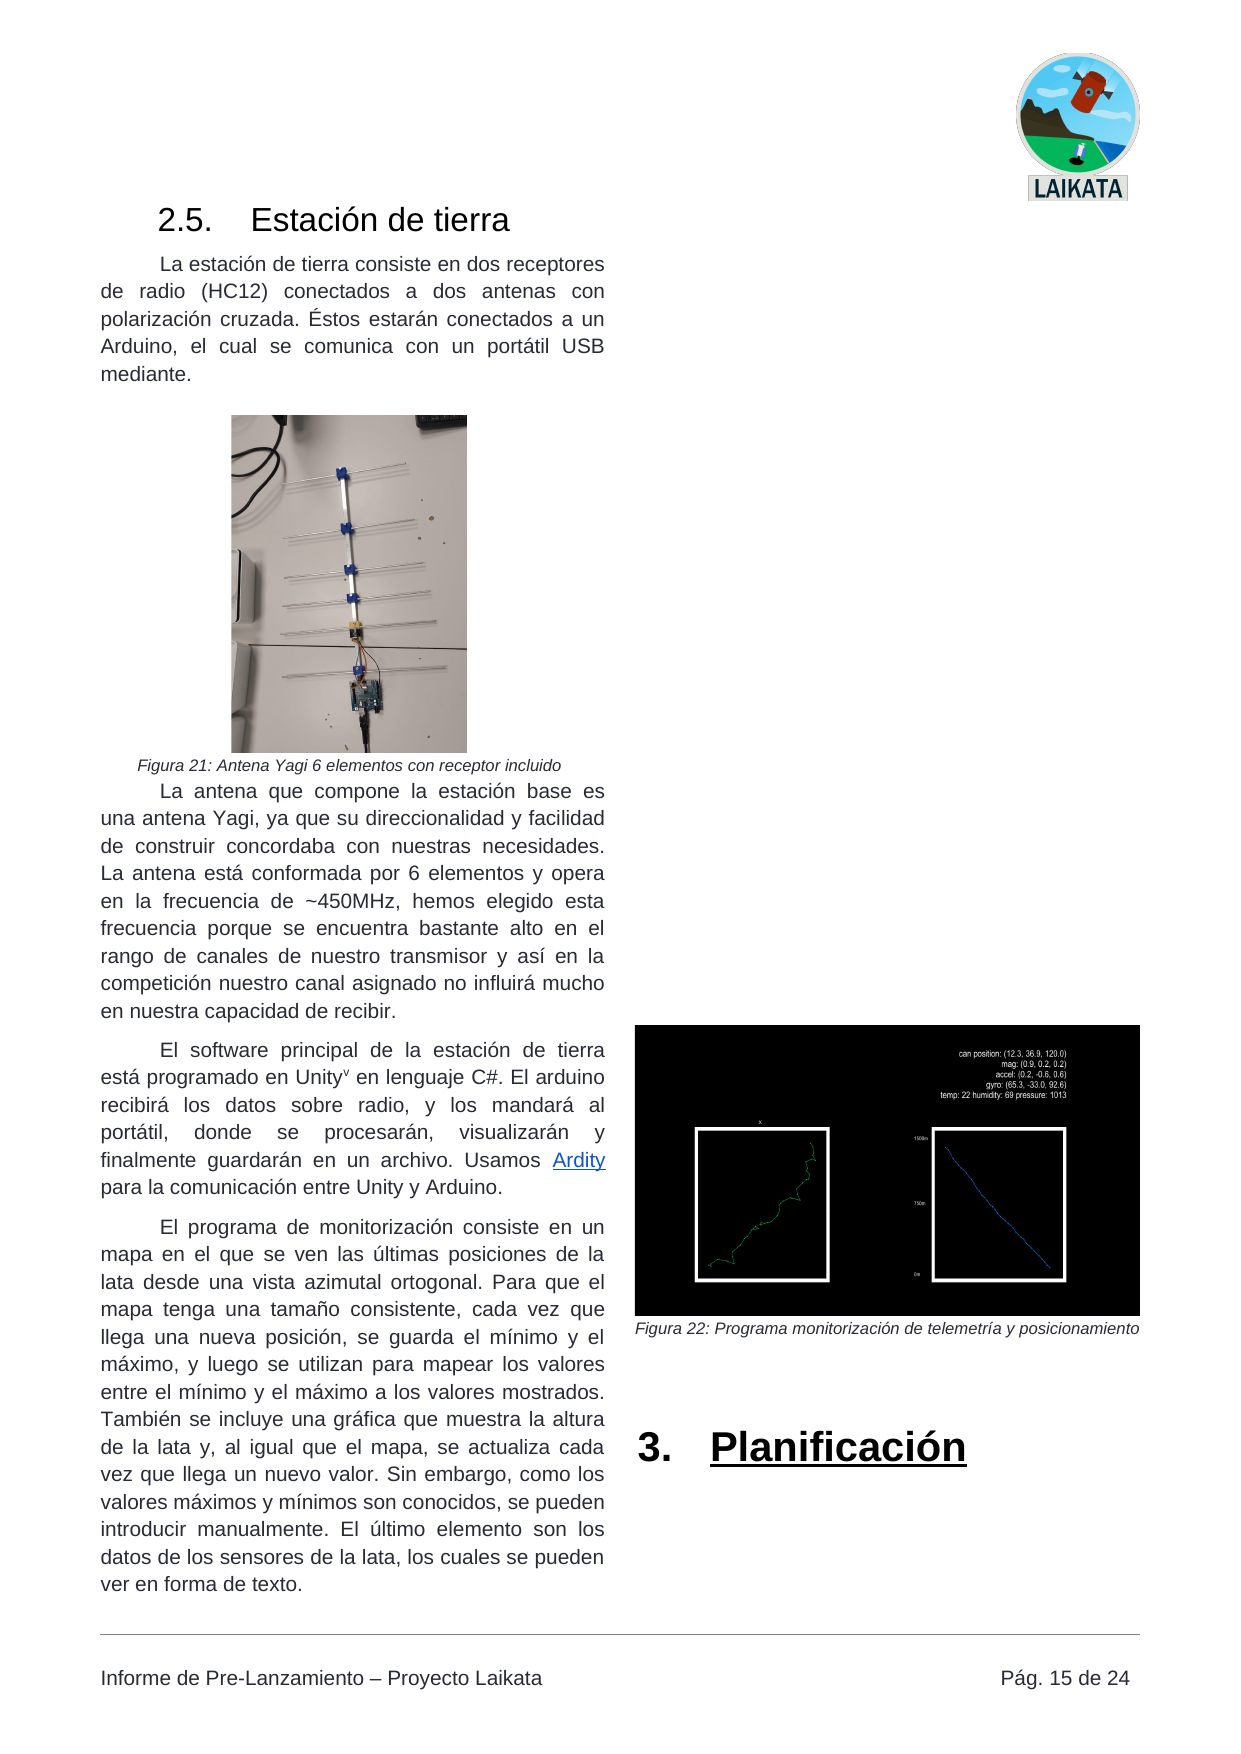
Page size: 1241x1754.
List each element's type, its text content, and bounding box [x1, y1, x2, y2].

text El software principal de la estación de tierra está programado en Unity en lenguaje C#. El arduino recibirá los datos sobre radio, y los mandará al portátil, donde se procesarán, visualizarán y finalmente guardarán en un archivo. Usamos Ardity para la comunicación entre Unity y Arduino. [100, 1038, 605, 1199]
subtitle Planificación [672, 1423, 1140, 1471]
text La antena que compone la estación base es una antena Yagi, ya que su direccionalidad y facilidad de construir concordaba con nuestras necesidades. La antena está conformada por 6 elementos y opera en la frecuencia de ~450MHz, hemos elegido esta frecuencia porque se encuentra bastante alto en el rango de canales de nuestro transmisor y así en la competición nuestro canal asignado no influirá mucho en nuestra capacidad de recibir. [100, 401, 605, 1022]
text El programa de monitorización consiste en un mapa en el que se ven las últimas posiciones de la lata desde una vista azimutal ortogonal. Para que el mapa tenga una tamaño consistente, cada vez que llega una nueva posición, se guarda el mínimo y el máximo, y luego se utilizan para mapear los valores entre el mínimo y el máximo a los valores mostrados. También se incluye una gráfica que muestra la altura de la lata y, al igual que el mapa, se actualiza cada vez que llega un nuevo valor. Sin embargo, como los valores máximos y mínimos son conocidos, se pueden introducir manualmente. El último elemento son los datos de los sensores de la lata, los cuales se pueden ver en forma de texto. [100, 1214, 605, 1596]
text La estación de tierra consiste en dos receptores de radio (HC12) conectados a dos antenas con polarización cruzada. Éstos estarán conectados a un Arduino, el cual se comunica con un portátil USB mediante. [100, 251, 605, 385]
picture [1016, 53, 1140, 201]
text Figura 22: Programa monitorización de telemetría y posicionamiento [635, 1316, 1140, 1338]
text Figura 21: Antena Yagi 6 elementos con receptor incluido [108, 403, 590, 775]
subtitle Estación de tierra [213, 201, 605, 239]
picture [231, 415, 467, 753]
picture [634, 1025, 1140, 1316]
